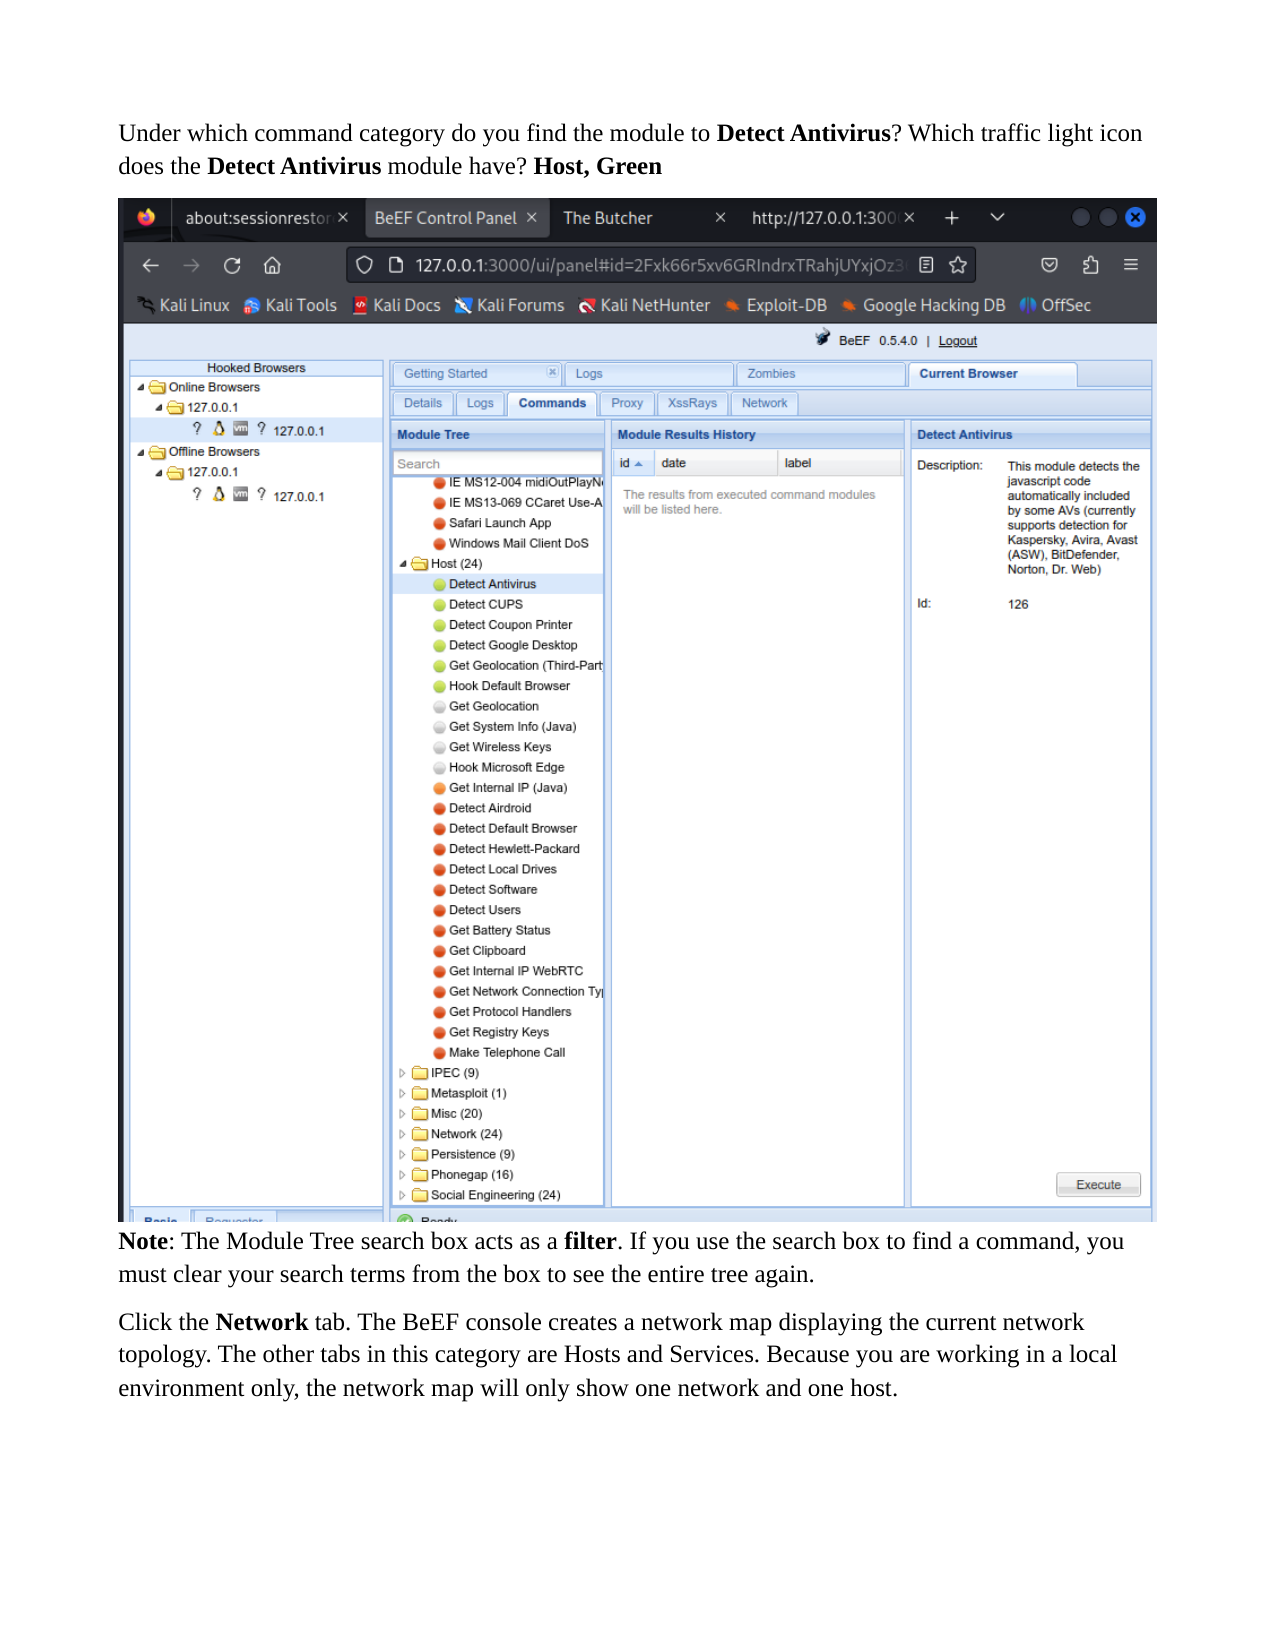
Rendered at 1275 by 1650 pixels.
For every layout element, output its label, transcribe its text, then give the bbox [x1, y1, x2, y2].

picture [118, 198, 1157, 1222]
text Under which command category do you find the module to Detect Antivirus? Which traffic light icon does the Detect Antivirus module have? Host, Green [118, 118, 1157, 180]
text Note: The Module Tree search box acts as a filter. If you use the search box to find a command, you must clear your search terms from the box to see the entire tree again. [118, 1222, 1157, 1288]
text Click the Network tab. The BeEF console creates a network map displaying the current network topology. The other tabs in this category are Hosts and Services. Because you are working in a local environment only, the network map will only show one network and one host. [118, 1307, 1157, 1401]
